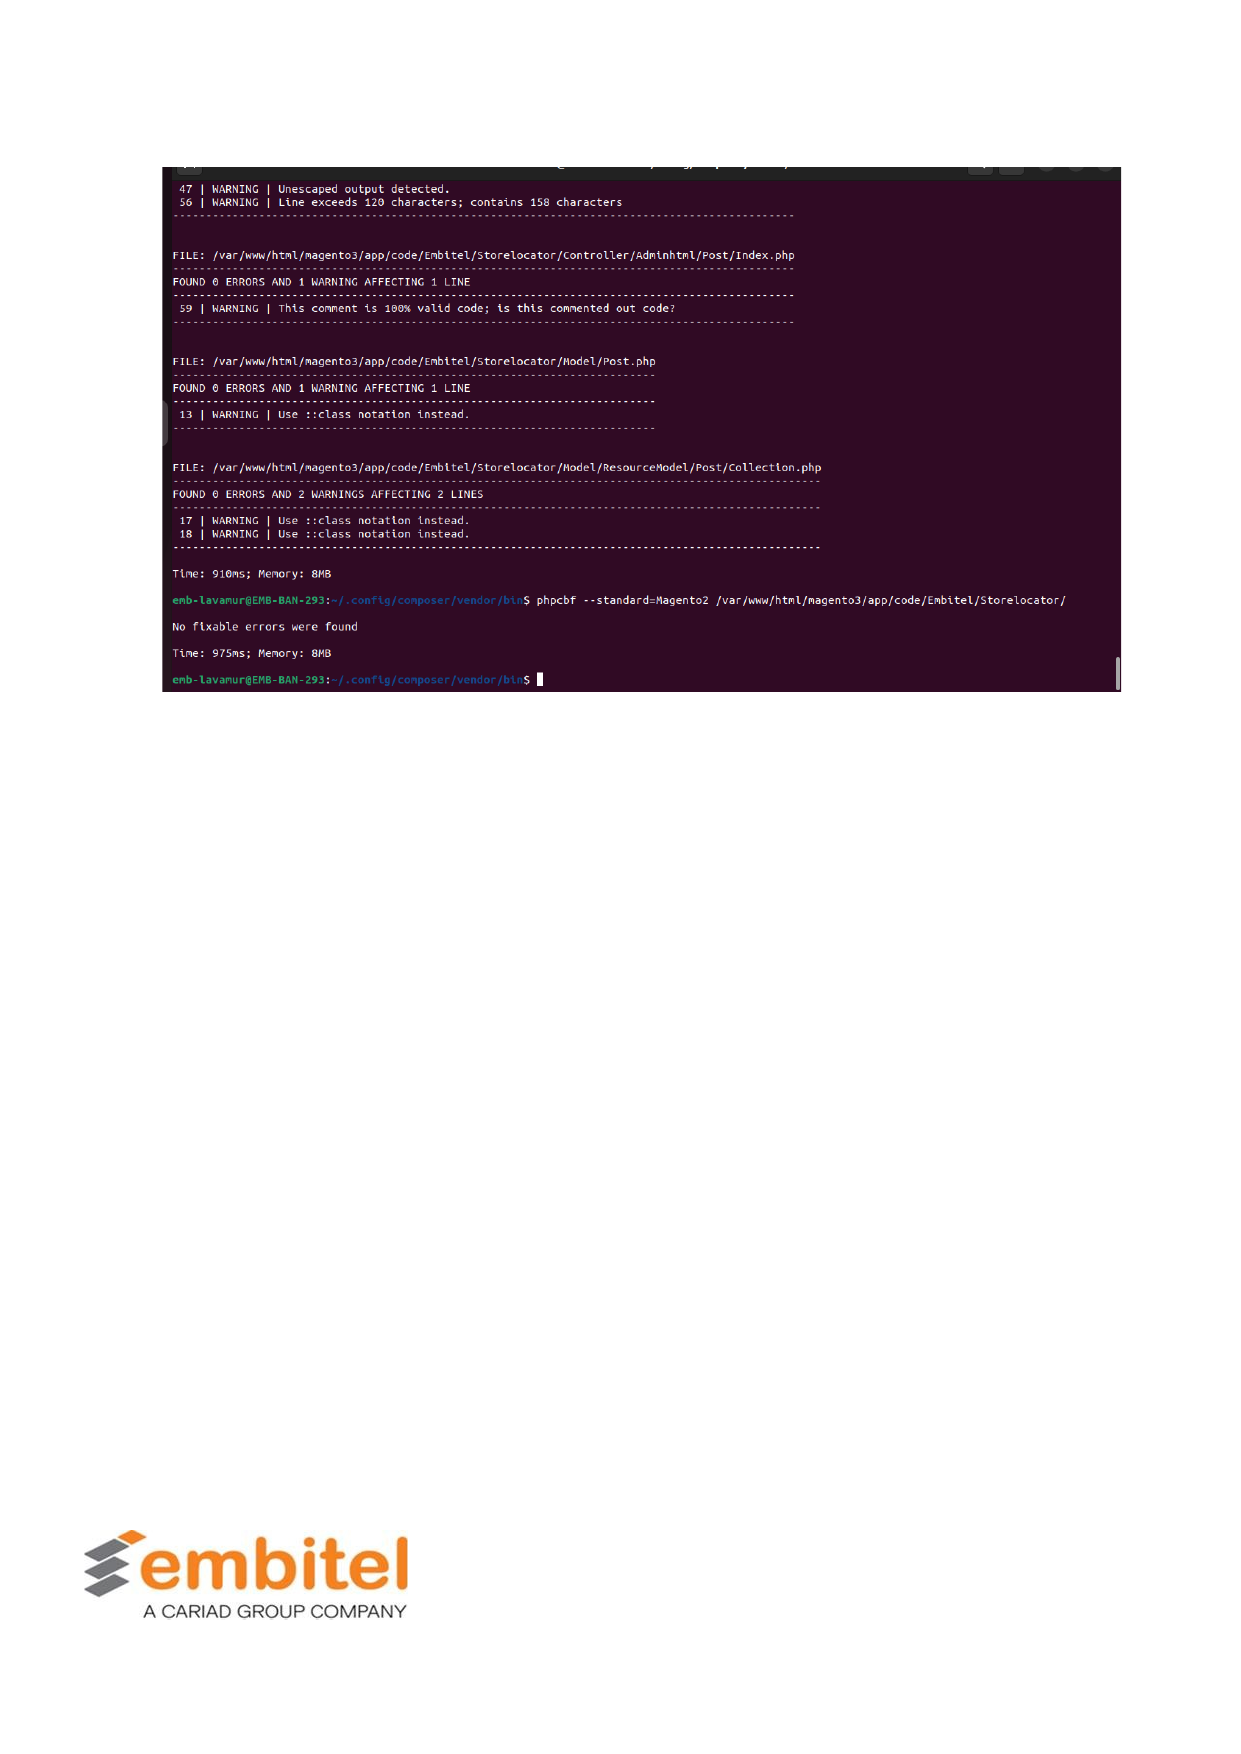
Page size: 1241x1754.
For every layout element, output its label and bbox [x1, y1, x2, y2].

picture [84, 1530, 408, 1620]
picture [162, 167, 1122, 692]
